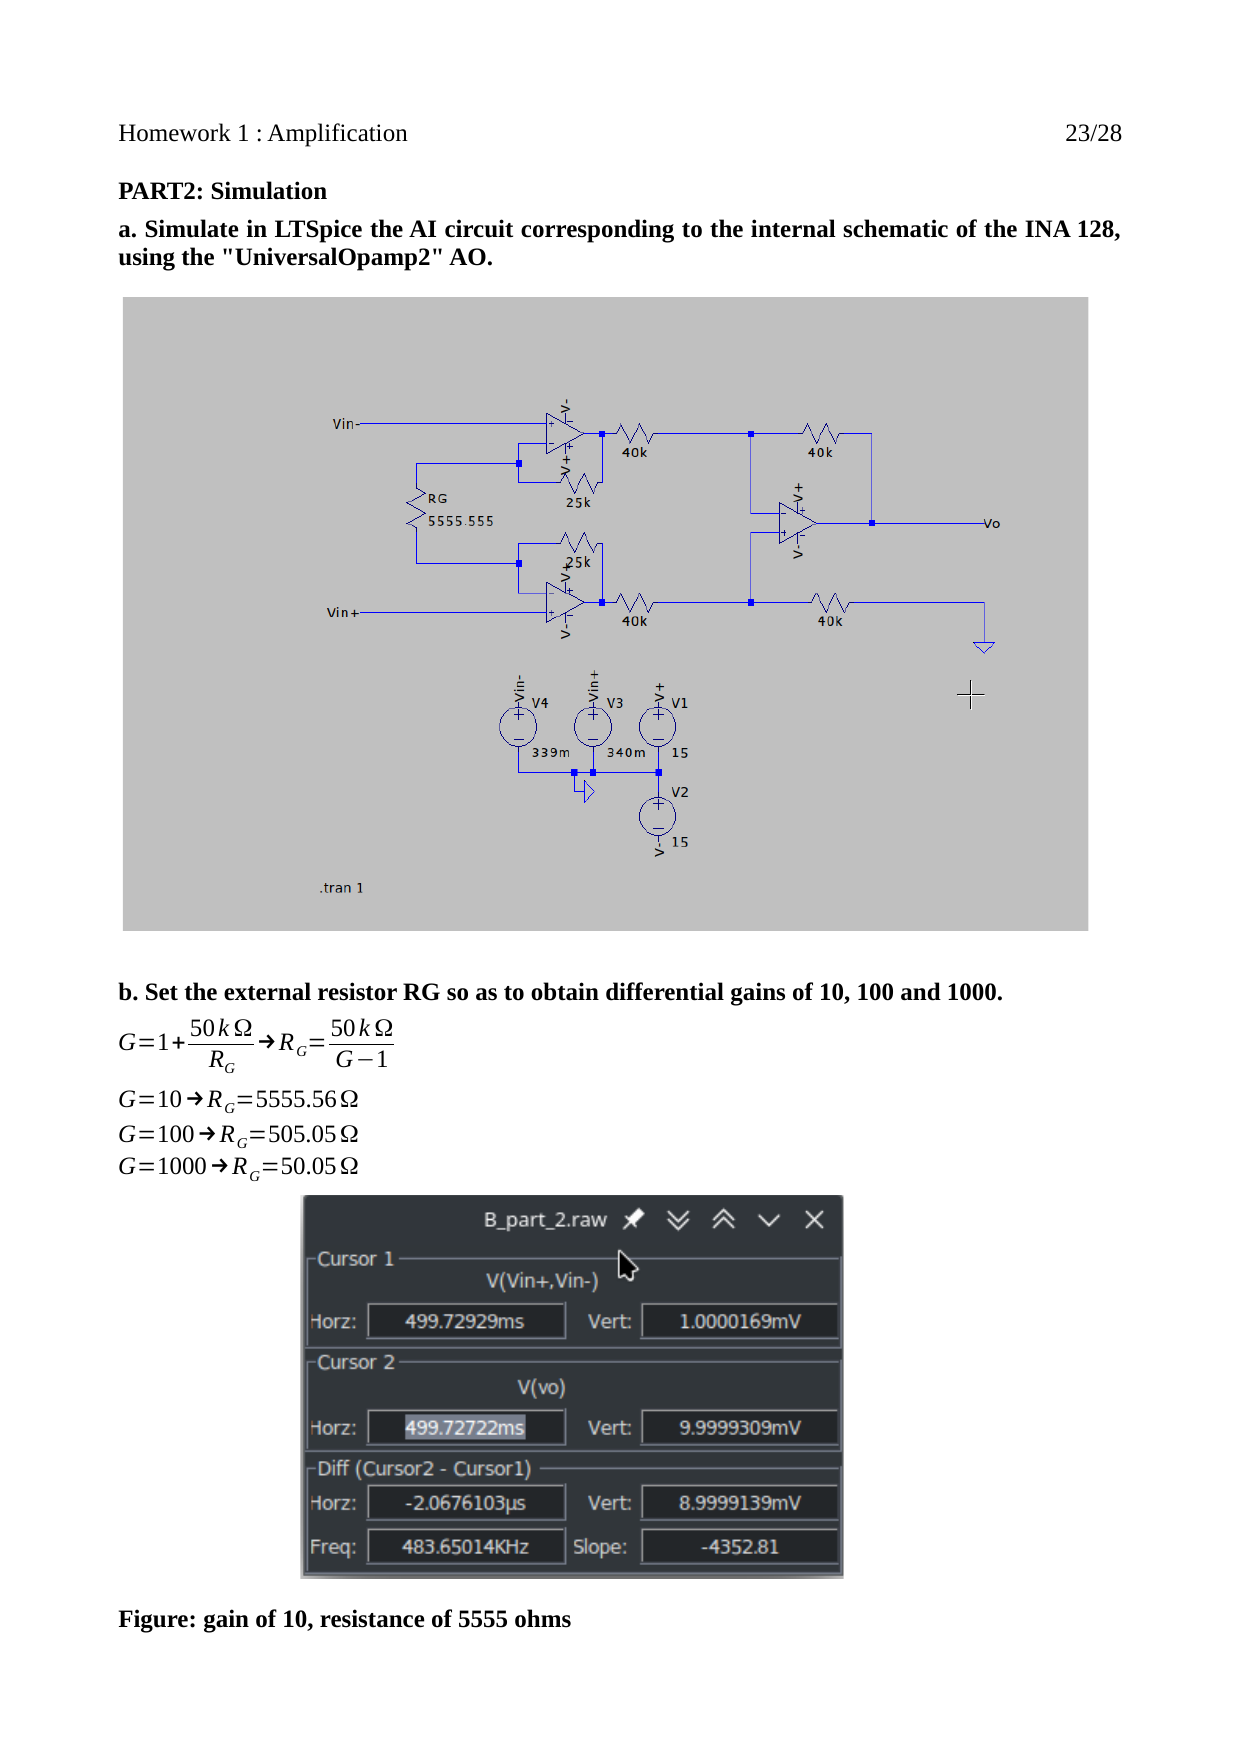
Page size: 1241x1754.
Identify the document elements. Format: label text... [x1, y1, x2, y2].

text b. Set the external resistor RG so as to obtain differential gains of 10, 100 and 1000. [118, 977, 1122, 1006]
text Figure: gain of 10, resistance of 5555 ohms [118, 1604, 1122, 1633]
picture [300, 1195, 844, 1579]
text PART2: Simulation [118, 176, 1122, 205]
text a. Simulate in LTSpice the AI circuit corresponding to the internal schematic of the INA 128, using the "UniversalOpamp2" AO. [118, 214, 1122, 271]
picture [386, 297, 1089, 931]
